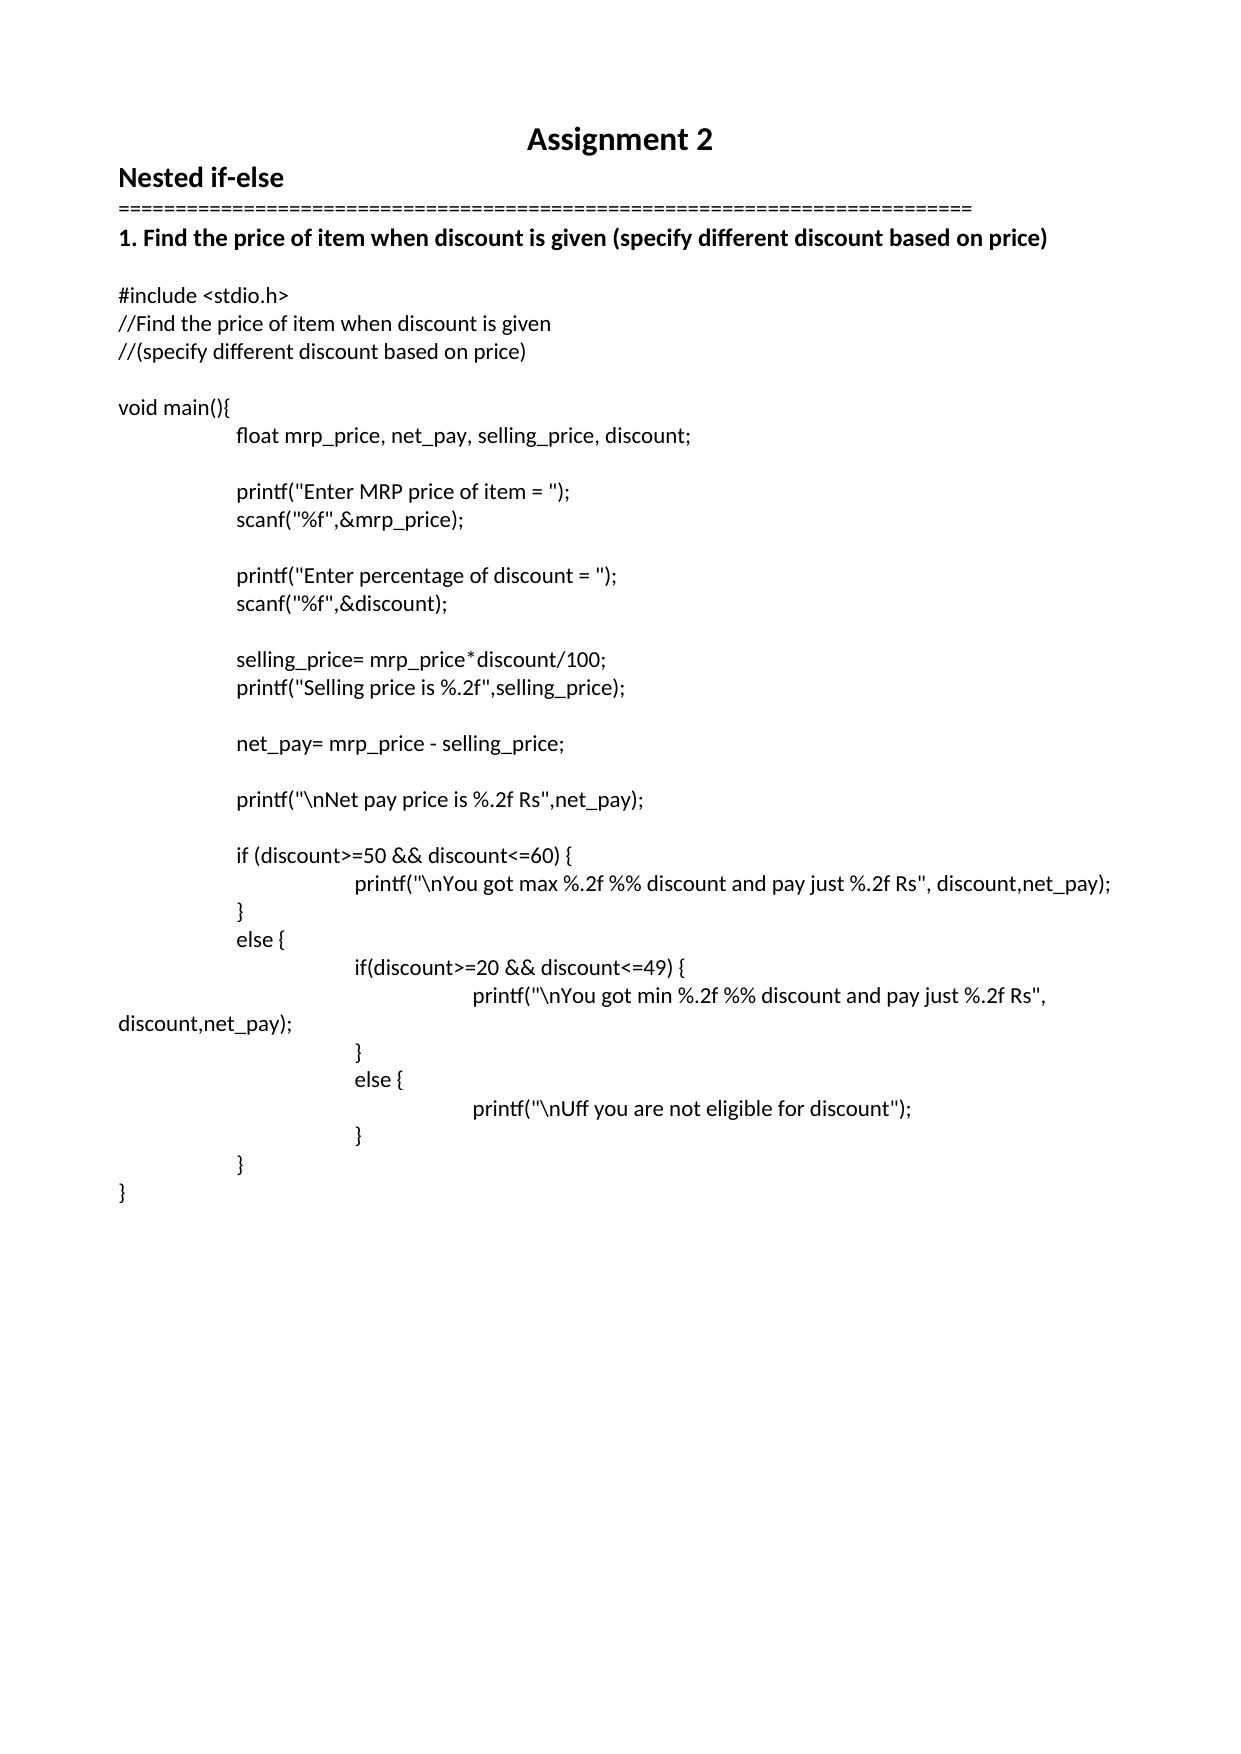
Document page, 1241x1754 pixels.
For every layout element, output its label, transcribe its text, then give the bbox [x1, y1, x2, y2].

text } [118, 1178, 1122, 1206]
text } [118, 897, 1122, 926]
text 1. Find the price of item when discount is given (specify different discount based on price) [118, 222, 1122, 253]
text printf("\nYou got max %.2f %% discount and pay just %.2f Rs", discount,net_pay); [118, 869, 1122, 897]
text printf("Selling price is %.2f",selling_price); [118, 673, 1122, 701]
text //Find the price of item when discount is given [118, 309, 1122, 337]
text printf("\nNet pay price is %.2f Rs",net_pay); [118, 785, 1122, 813]
text scanf("%f",&mrp_price); [118, 505, 1122, 533]
text printf("Enter MRP price of item = "); [118, 477, 1122, 505]
text } [118, 1038, 1122, 1066]
text void main(){ [118, 393, 1122, 421]
text else { [118, 926, 1122, 953]
text } [118, 1122, 1122, 1150]
text selling_price= mrp_price*discount/100; [118, 645, 1122, 673]
text } [118, 1150, 1122, 1178]
text else { [118, 1066, 1122, 1094]
text =========================================================================== [118, 194, 1122, 222]
text if (discount>=50 && discount<=60) { [118, 841, 1122, 869]
text #include <stdio.h> [118, 281, 1122, 309]
text printf("\nUff you are not eligible for discount"); [118, 1094, 1122, 1122]
text Nested if-else [118, 159, 1122, 194]
text net_pay= mrp_price - selling_price; [118, 729, 1122, 757]
text float mrp_price, net_pay, selling_price, discount; [118, 421, 1122, 449]
text //(specify different discount based on price) [118, 337, 1122, 365]
text printf("Enter percentage of discount = "); [118, 561, 1122, 589]
text if(discount>=20 && discount<=49) { [118, 953, 1122, 982]
text Assignment 2 [118, 118, 1122, 159]
text scanf("%f",&discount); [118, 589, 1122, 617]
text printf("\nYou got min %.2f %% discount and pay just %.2f Rs", discount,net_pay); [118, 982, 1122, 1038]
